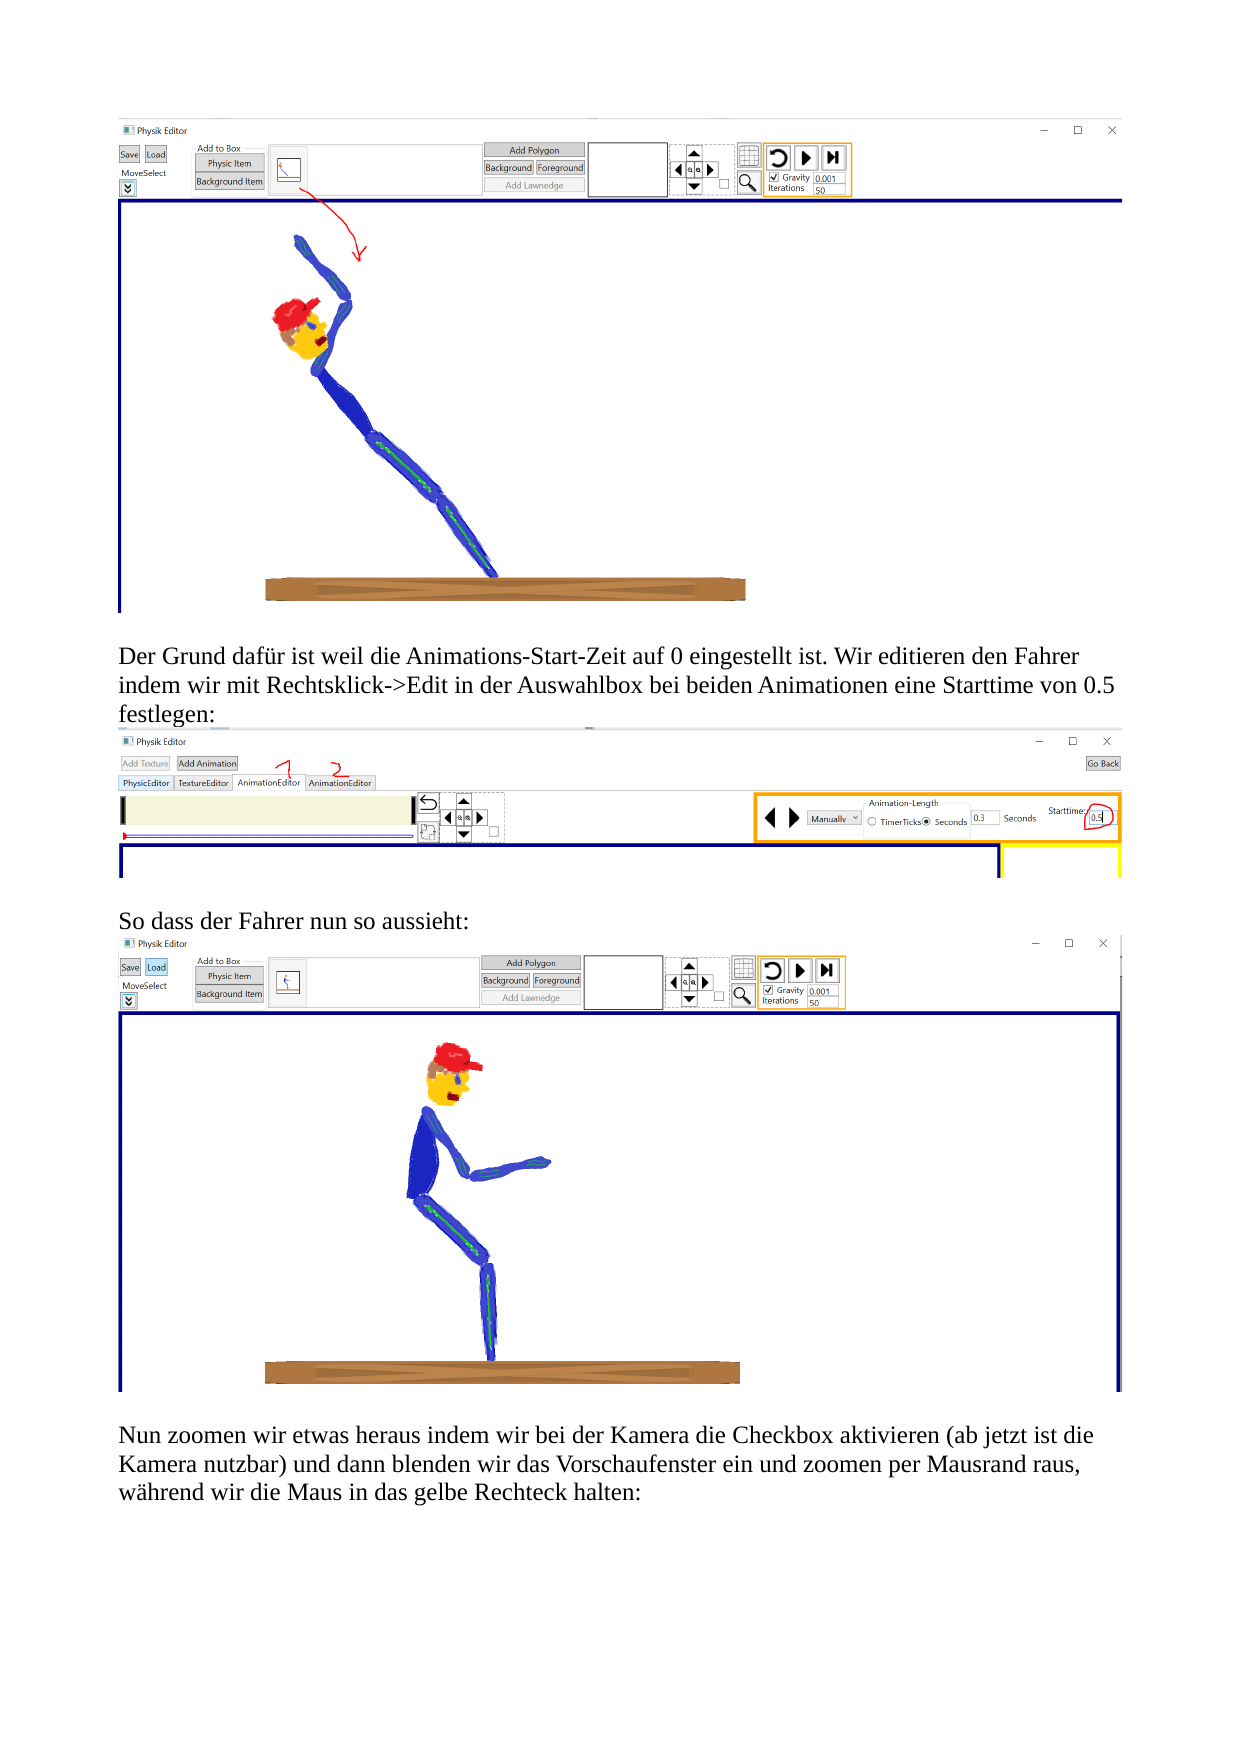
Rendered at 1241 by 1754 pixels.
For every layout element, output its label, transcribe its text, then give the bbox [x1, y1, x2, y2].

text Der Grund dafür ist weil die Animations-Start-Zeit auf 0 eingestellt ist. Wir editieren den Fahrer indem wir mit Rechtsklick->Edit in der Auswahlbox bei beiden Animationen eine Starttime von 0.5 festlegen: [118, 641, 1122, 727]
picture [118, 727, 1123, 878]
picture [118, 935, 1123, 1392]
text Nun zoomen wir etwas heraus indem wir bei der Kamera die Checkbox aktivieren (ab jetzt ist die Kamera nutzbar) und dann blenden wir das Vorschaufenster ein und zoomen per Mausrand raus, während wir die Maus in das gelbe Rechteck halten: [118, 1420, 1122, 1506]
text So dass der Fahrer nun so aussieht: [118, 906, 1122, 935]
picture [118, 118, 1123, 613]
